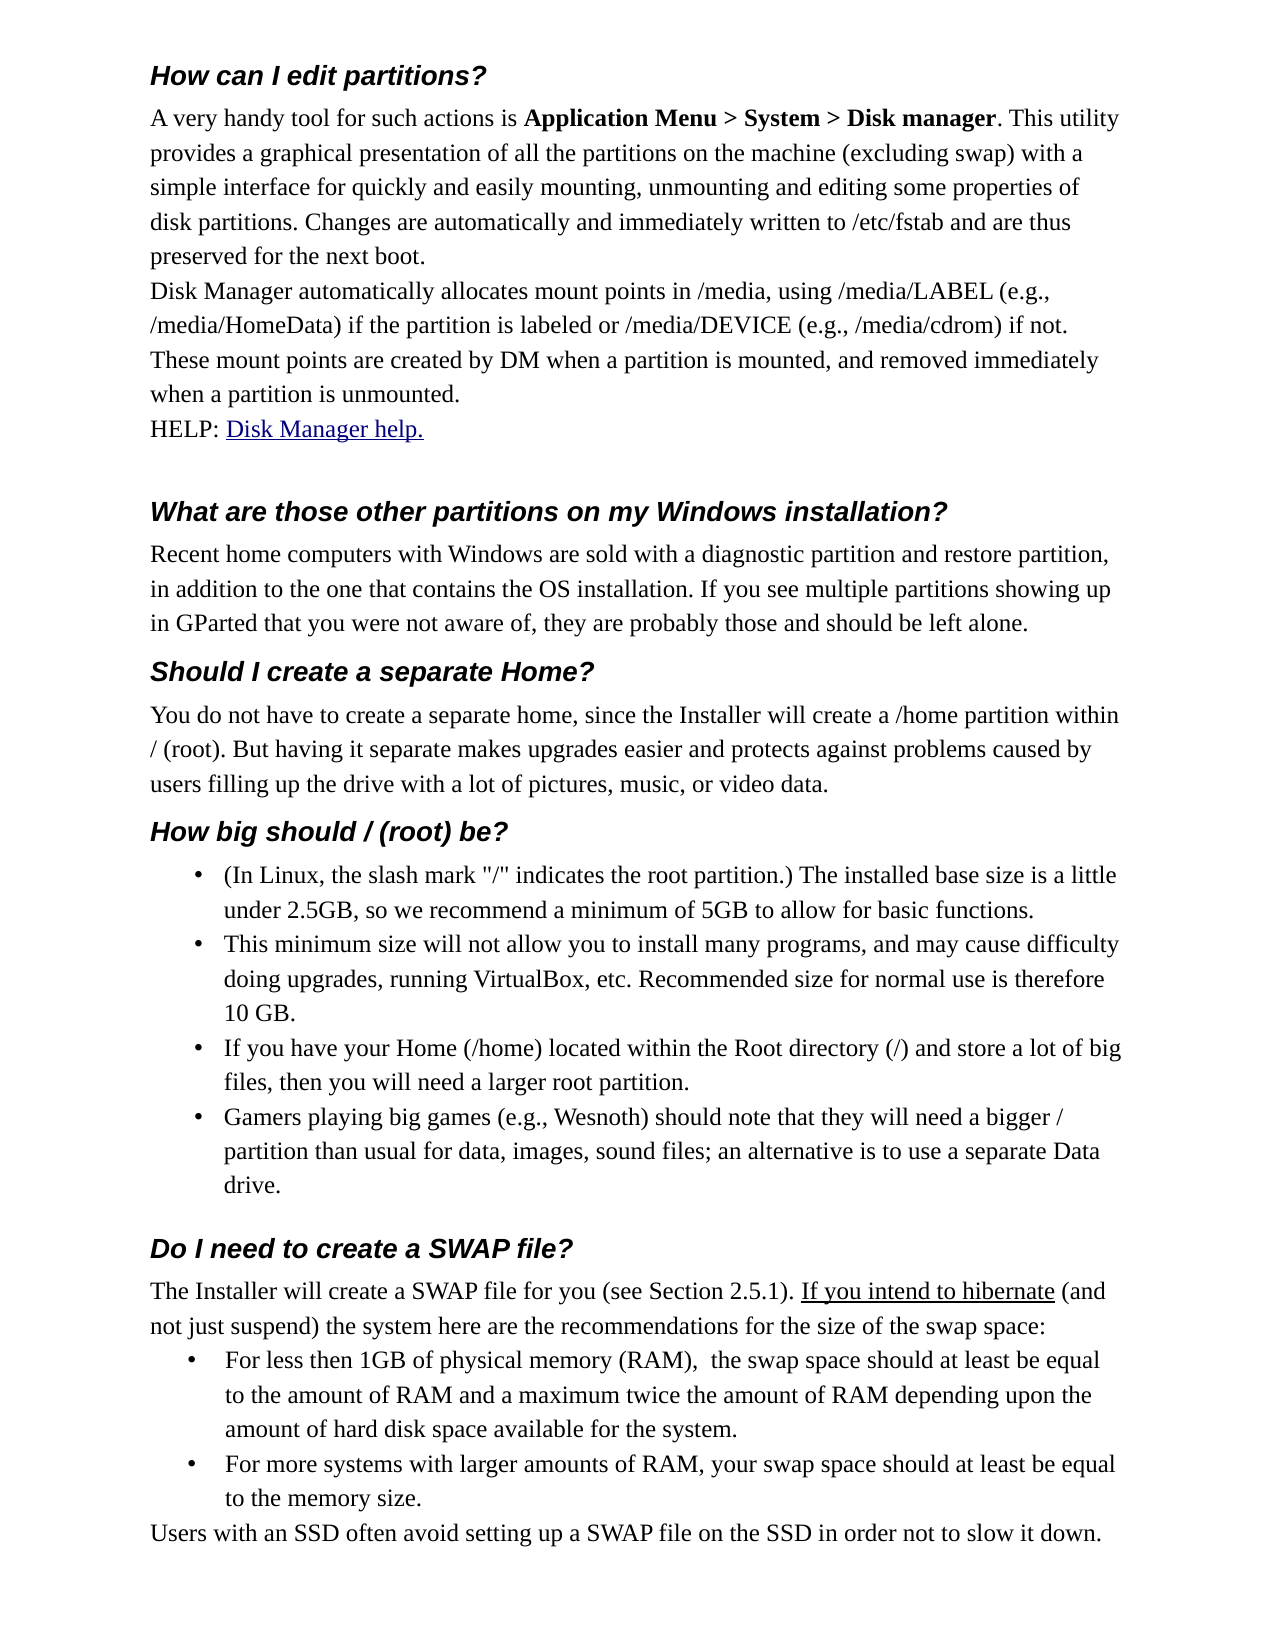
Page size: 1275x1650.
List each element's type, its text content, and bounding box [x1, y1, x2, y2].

list (In Linux, the slash mark "/" indicates the root partition.) The installed base size is a little under 2.5GB, so we recommend a minimum of 5GB to allow for basic functions. [194, 860, 1125, 923]
subtitle How can I edit partitions? [150, 59, 1125, 91]
subtitle What are those other partitions on my Windows installation? [150, 495, 1125, 527]
text HELP: Disk Manager help. [150, 414, 1125, 442]
subtitle Should I create a separate Home? [150, 656, 1125, 687]
list Gamers playing big games (e.g., Wesnoth) should note that they will need a bigger / partition than usual for data, images, sound files; an alternative is to use a separate Data drive. [194, 1102, 1125, 1199]
text Recent home computers with Windows are sold with a diagnostic partition and restore partition, in addition to the one that contains the OS installation. If you see multiple partitions showing up in GParted that you were not aware of, they are probably those and should be left alone. [150, 539, 1125, 637]
text Users with an SSD often avoid setting up a SWAP file on the SSD in order not to slow it down. [150, 1518, 1125, 1547]
list This minimum size will not allow you to install many programs, and may cause difficulty doing upgrades, running VirtualBox, etc. Recommended size for normal use is therefore 10 GB. [194, 929, 1125, 1027]
list For less then 1GB of physical memory (RAM), the swap space should at least be equal to the amount of RAM and a maximum twice the amount of RAM depending upon the amount of hard disk space available for the system. [187, 1345, 1125, 1443]
list For more systems with larger amounts of RAM, your swap space should at least be equal to the memory size. [187, 1449, 1125, 1512]
text A very handy tool for such actions is Application Menu > System > Disk manager. This utility provides a graphical presentation of all the partitions on the machine (excluding swap) with a simple interface for quickly and easily mounting, unmounting and editing some properties of disk partitions. Changes are automatically and immediately written to /etc/fstab and are thus preserved for the next boot. [150, 103, 1125, 270]
subtitle How big should / (root) be? [150, 816, 1125, 848]
text You do not have to create a separate home, since the Installer will create a /home partition within / (root). But having it separate makes upgrades easier and protects against problems caused by users filling up the drive with a lot of pictures, music, or video data. [150, 700, 1125, 798]
list If you have your Home (/home) located within the Root directory (/) and store a lot of big files, then you will need a larger root partition. [194, 1033, 1125, 1096]
subtitle Do I need to create a SWAP file? [150, 1232, 1125, 1264]
text The Installer will create a SWAP file for you (see Section 2.5.1). If you intend to hibernate (and not just suspend) the system here are the recommendations for the size of the swap space: [150, 1276, 1125, 1340]
text Disk Manager automatically allocates mount points in /media, using /media/LABEL (e.g., /media/HomeData) if the partition is labeled or /media/DEVICE (e.g., /media/cdrom) if not. These mount points are created by DM when a partition is mounted, and removed immediately when a partition is unmounted. [150, 276, 1125, 408]
